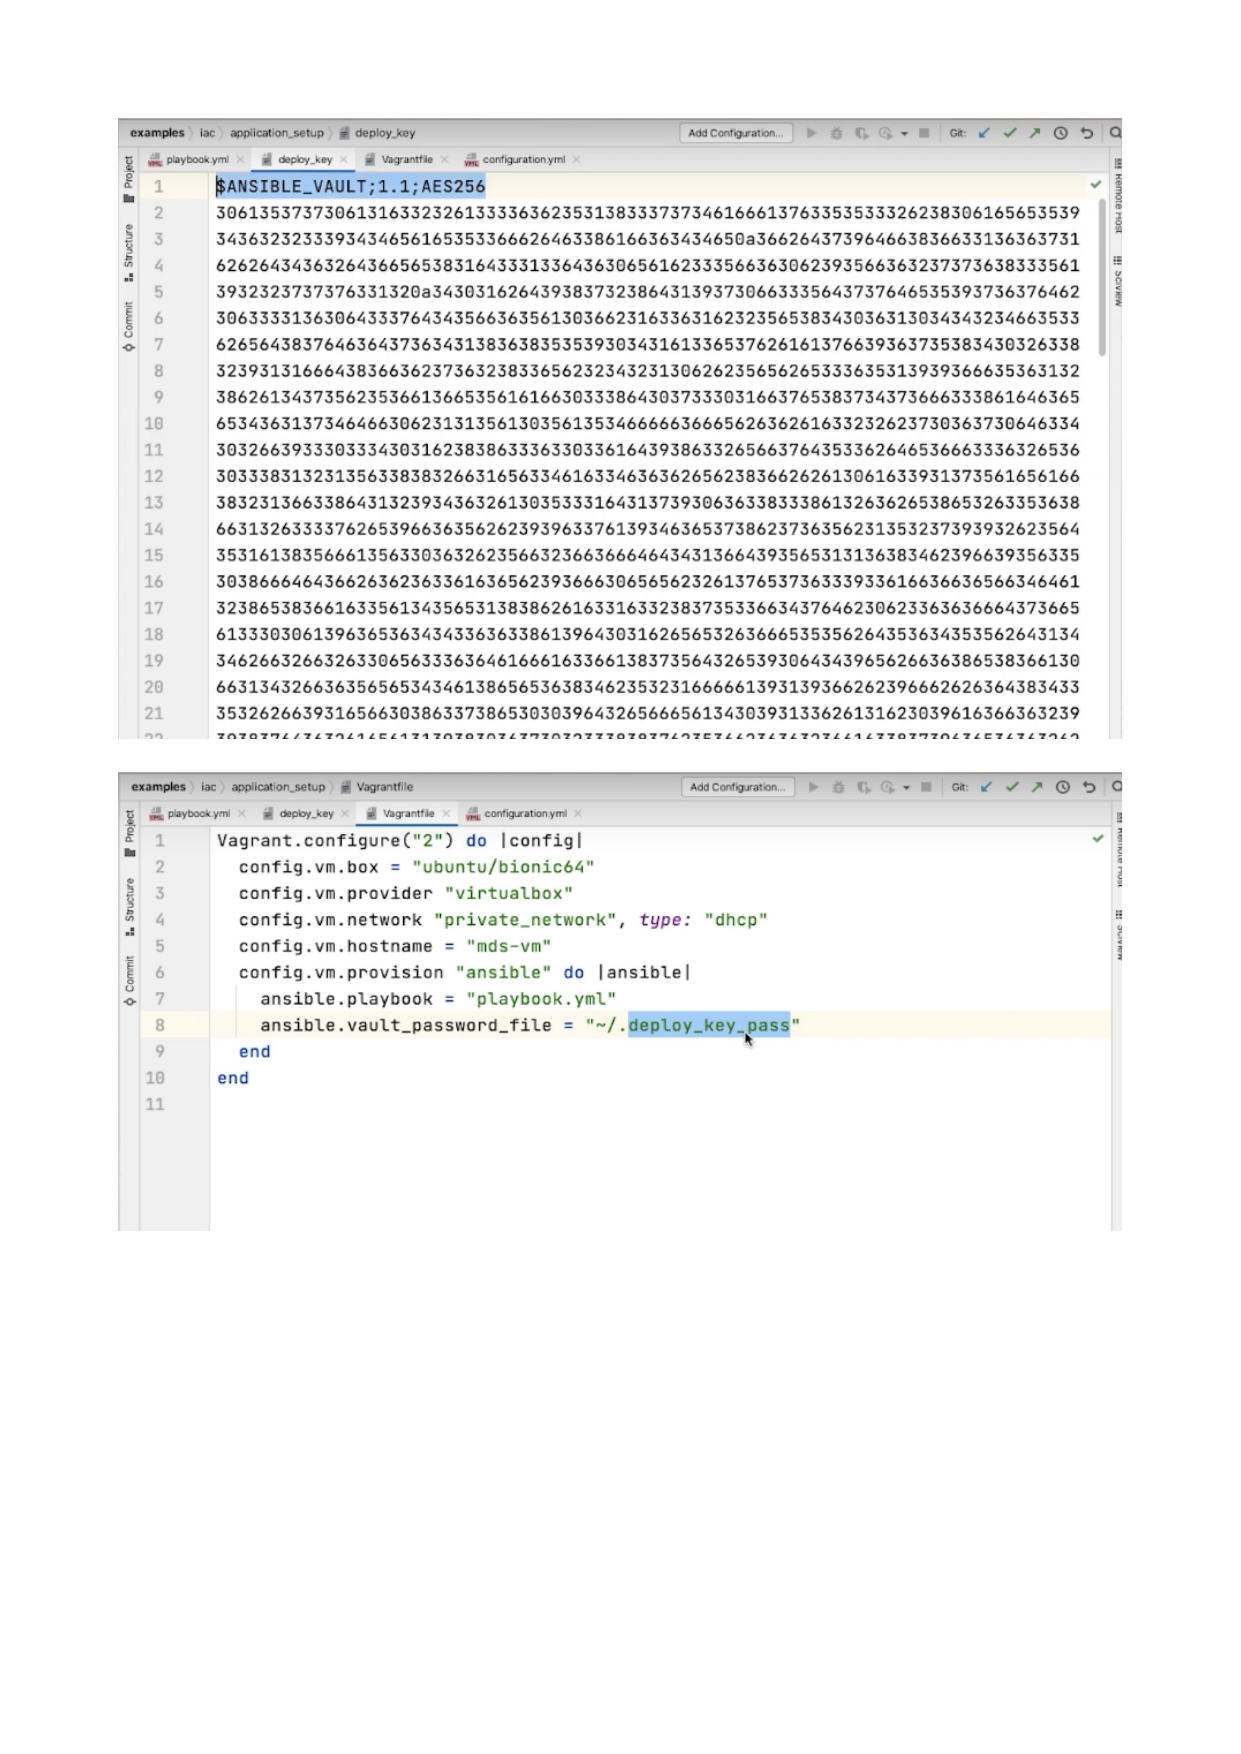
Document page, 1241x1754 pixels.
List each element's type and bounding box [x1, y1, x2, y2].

picture [118, 772, 1123, 1231]
picture [118, 118, 1123, 739]
